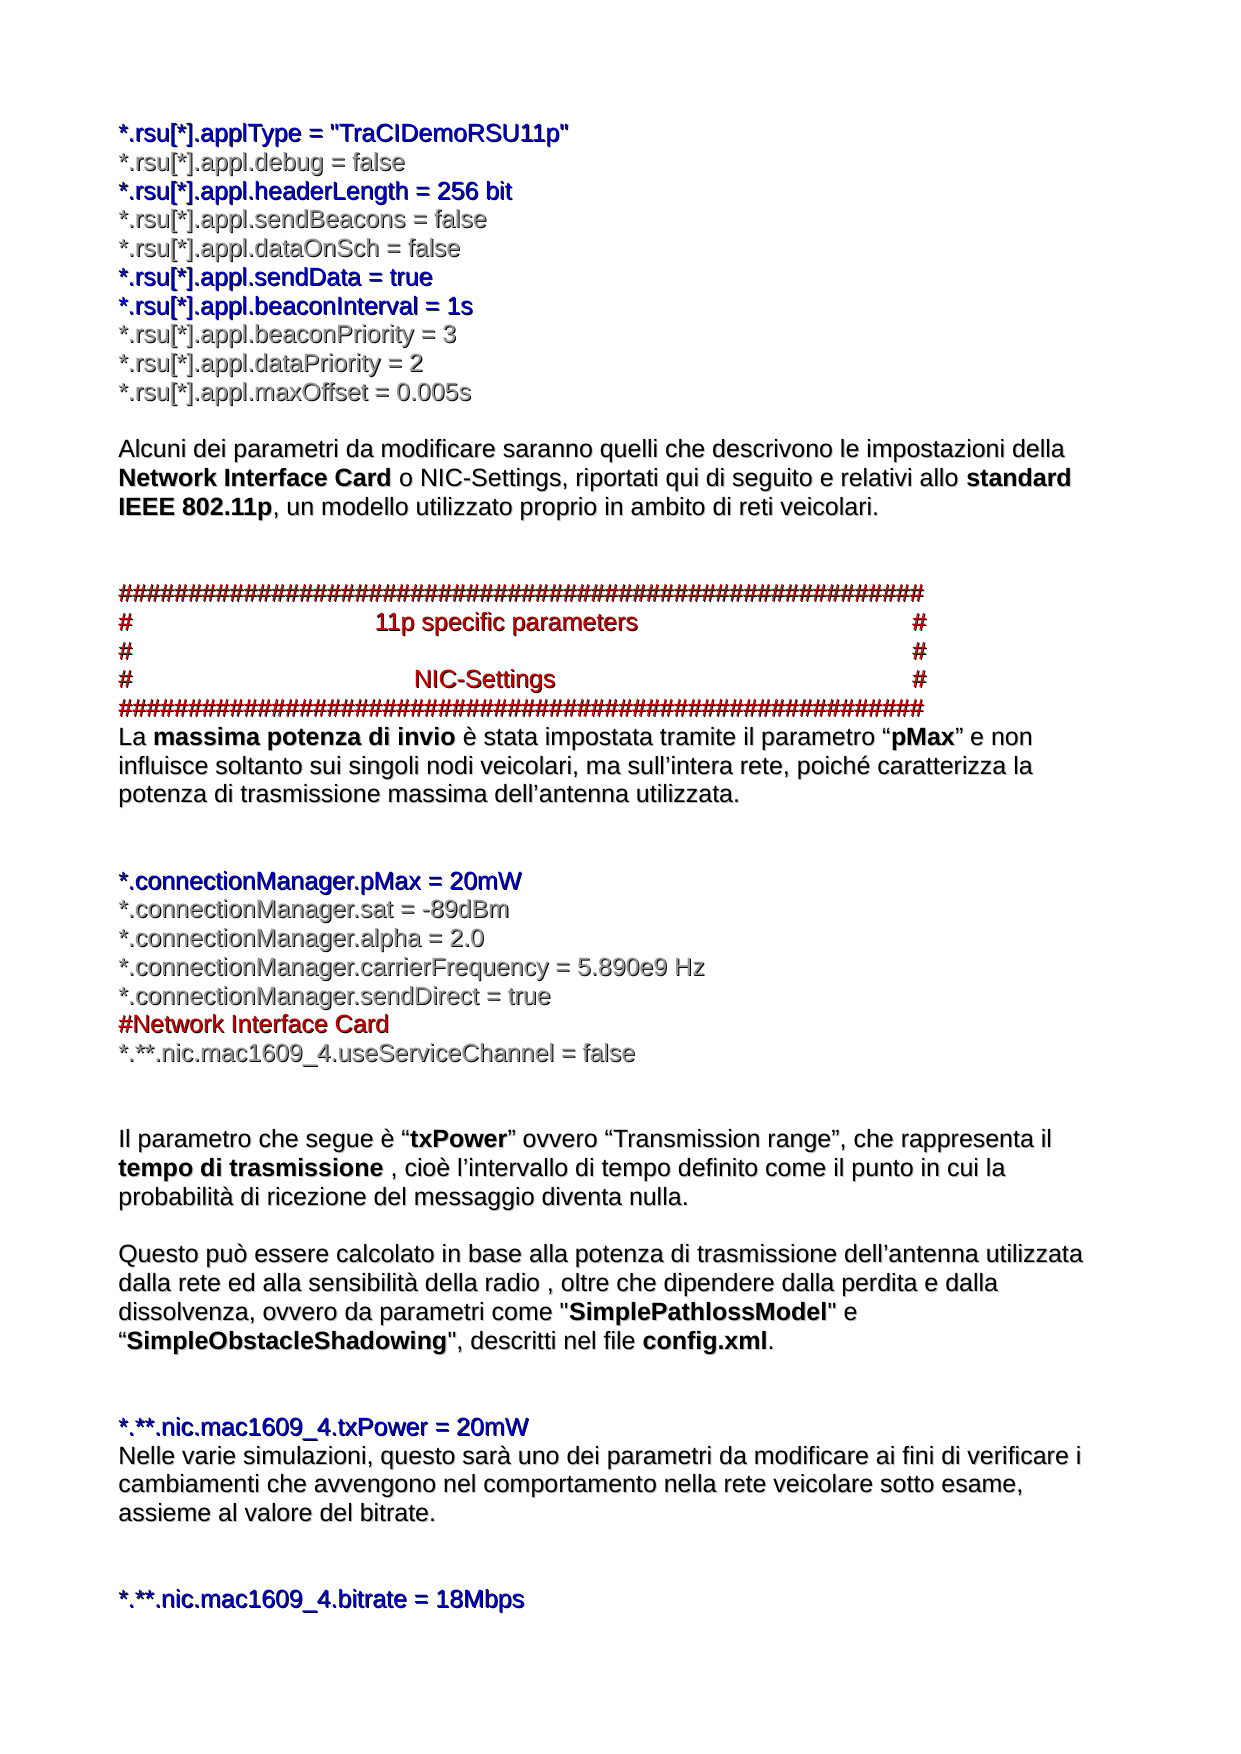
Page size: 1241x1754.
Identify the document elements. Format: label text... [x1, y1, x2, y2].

text Il parametro che segue è “txPower” ovvero “Transmission range”, che rappresenta il tempo di trasmissione , cioè l’intervallo di tempo definito come il punto in cui la probabilità di ricezione del messaggio diventa nulla. [118, 1124, 1122, 1211]
text *.rsu[*].appl.beaconPriority = 3 [118, 319, 1122, 348]
text *.**.nic.mac1609_4.bitrate = 18Mbps [118, 1584, 1122, 1613]
text *.rsu[*].appl.sendData = true [118, 262, 1122, 291]
text *.connectionManager.sendDirect = true [118, 981, 1122, 1009]
text La massima potenza di invio è stata impostata tramite il parametro “pMax” e non influisce soltanto sui singoli nodi veicolari, ma sull’intera rete, poiché caratterizza la potenza di trasmissione massima dell’antenna utilizzata. [118, 722, 1122, 808]
text Nelle varie simulazioni, questo sarà uno dei parametri da modificare ai fini di verificare i cambiamenti che avvengono nel comportamento nella rete veicolare sotto esame, assieme al valore del bitrate. [118, 1441, 1122, 1527]
text *.rsu[*].appl.dataOnSch = false [118, 233, 1122, 262]
text *.connectionManager.pMax = 20mW [118, 866, 1122, 894]
text ########################################################## [118, 693, 1122, 722]
text *.connectionManager.sat = -89dBm [118, 894, 1122, 923]
text Alcuni dei parametri da modificare saranno quelli che descrivono le impostazioni della Network Interface Card o NIC-Settings, riportati qui di seguito e relativi allo standard IEEE 802.11p, un modello utilizzato proprio in ambito di reti veicolari. [118, 434, 1122, 521]
text # NIC-Settings # [118, 664, 1122, 693]
text # 11p specific parameters # [118, 607, 1122, 636]
text # # [118, 636, 1122, 664]
text ########################################################## [118, 578, 1122, 607]
text *.rsu[*].appl.beaconInterval = 1s [118, 291, 1122, 319]
text *.connectionManager.carrierFrequency = 5.890e9 Hz [118, 952, 1122, 981]
text *.rsu[*].applType = "TraCIDemoRSU11p" [118, 118, 1122, 147]
text *.rsu[*].appl.dataPriority = 2 [118, 348, 1122, 377]
text Questo può essere calcolato in base alla potenza di trasmissione dell’antenna utilizzata dalla rete ed alla sensibilità della radio , oltre che dipendere dalla perdita e dalla dissolvenza, ovvero da parametri come "SimplePathlossModel" e “SimpleObstacleShadowing", descritti nel file config.xml. [118, 1239, 1122, 1354]
text *.rsu[*].appl.debug = false [118, 147, 1122, 176]
text *.**.nic.mac1609_4.useServiceChannel = false [118, 1038, 1122, 1067]
text #Network Interface Card [118, 1009, 1122, 1038]
text *.rsu[*].appl.maxOffset = 0.005s [118, 377, 1122, 406]
text *.**.nic.mac1609_4.txPower = 20mW [118, 1412, 1122, 1441]
text *.rsu[*].appl.headerLength = 256 bit [118, 176, 1122, 204]
text *.rsu[*].appl.sendBeacons = false [118, 204, 1122, 233]
text *.connectionManager.alpha = 2.0 [118, 923, 1122, 952]
